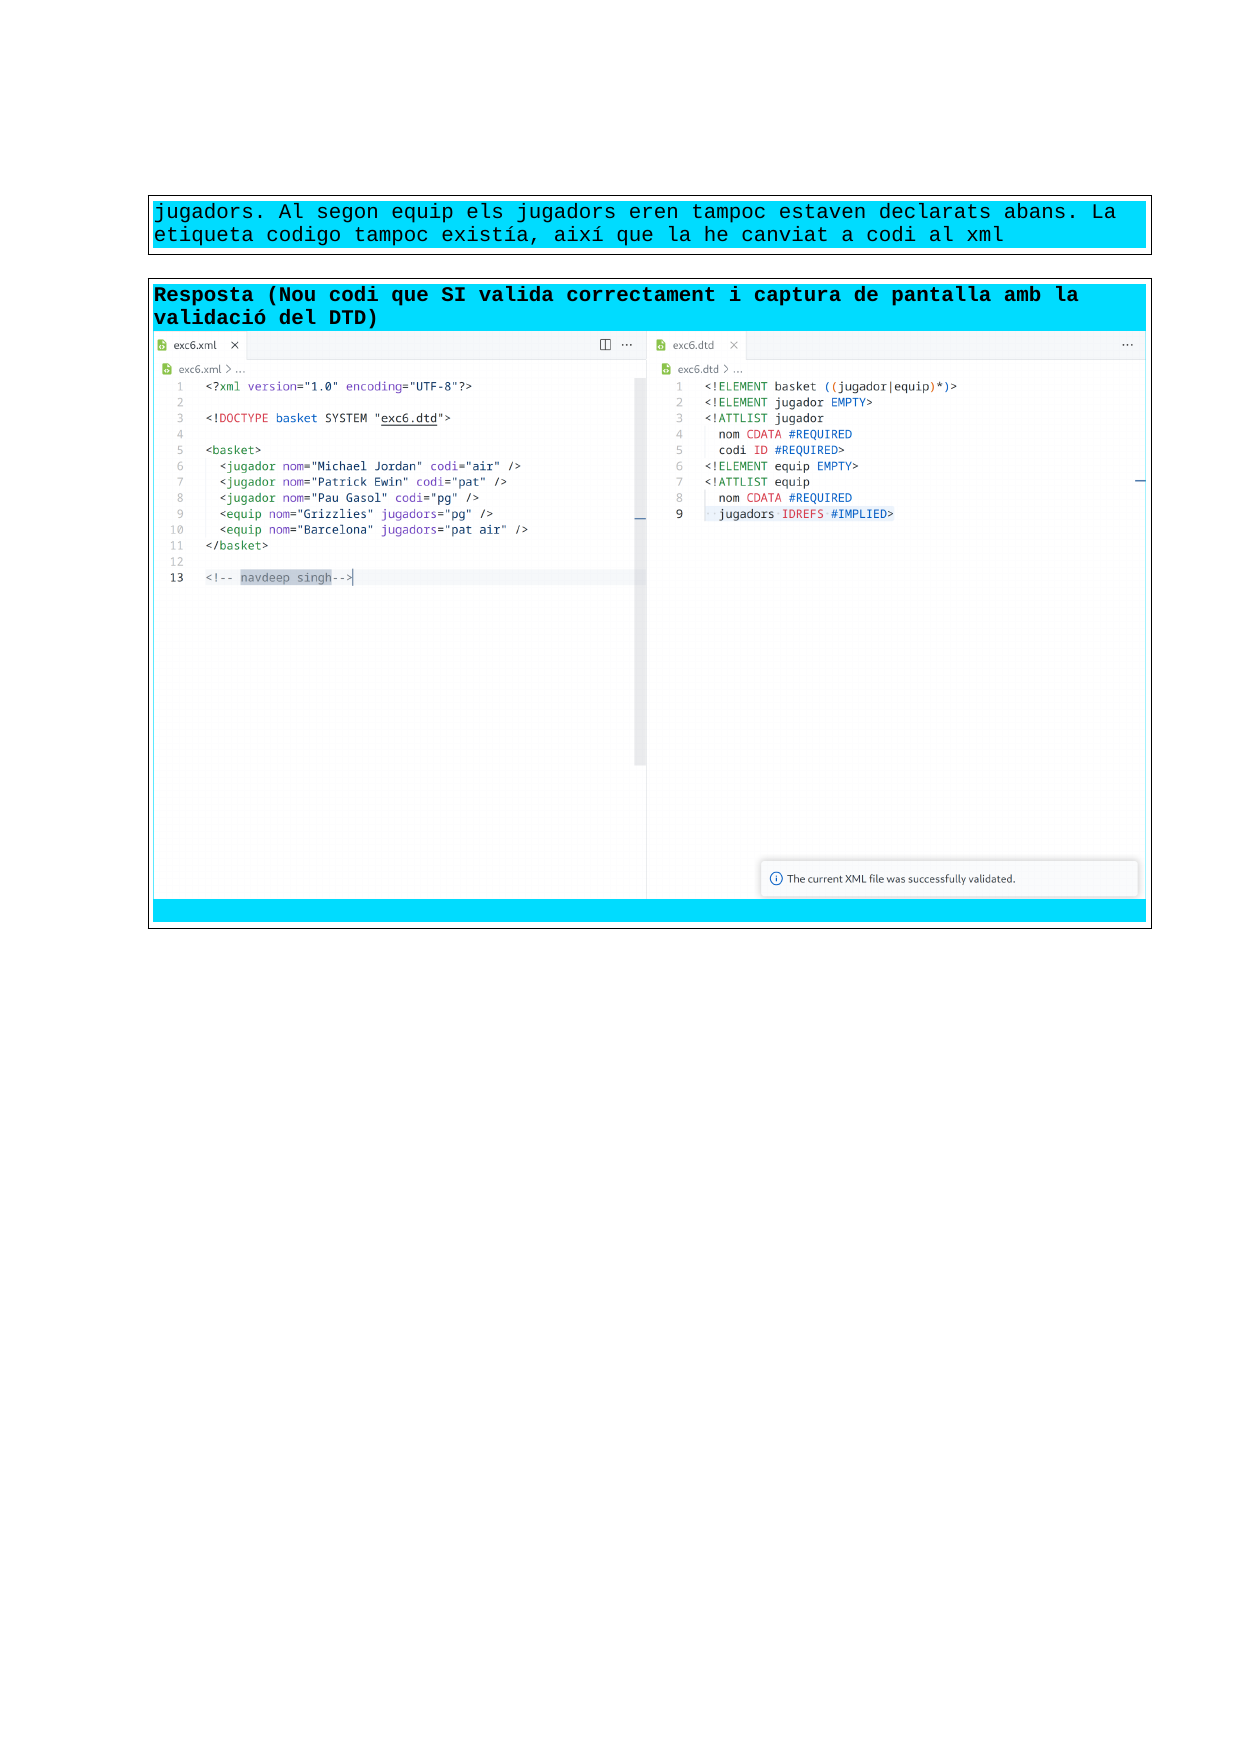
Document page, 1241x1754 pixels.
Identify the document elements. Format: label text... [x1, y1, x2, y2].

table_header jugadors. Al segon equip els jugadors eren tampoc estaven declarats abans. La etiqueta codigo tampoc existía, així que la he canviat a codi al xml [149, 196, 1151, 254]
table_header Resposta (Nou codi que SI valida correctament i captura de pantalla amb la validació del DTD) [149, 279, 1151, 927]
picture [153, 331, 1146, 899]
